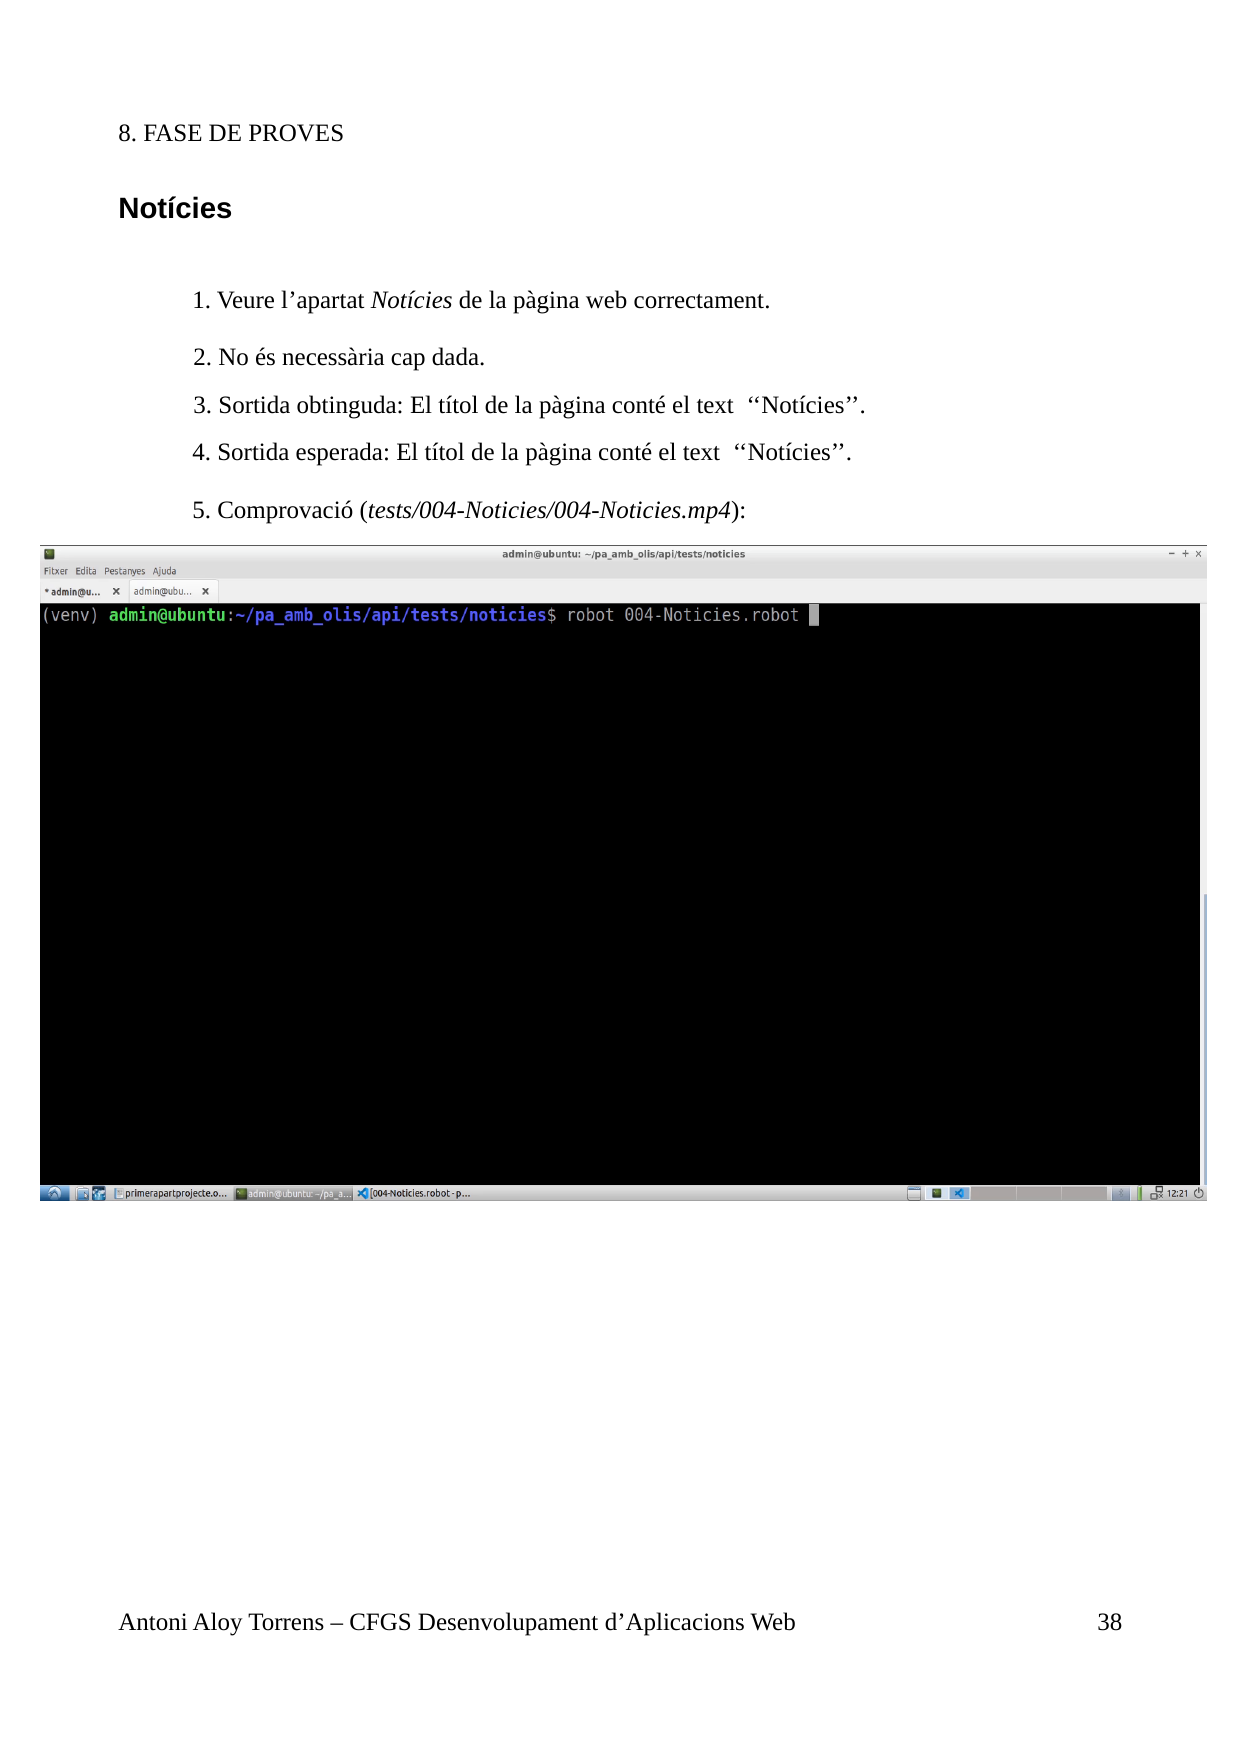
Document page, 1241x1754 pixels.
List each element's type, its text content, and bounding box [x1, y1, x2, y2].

text 5. Comprovació (tests/004-Noticies/004-Noticies.mp4): [118, 495, 1122, 524]
text 1. Veure l’apartat Notícies de la pàgina web correctament. [118, 285, 1122, 313]
list 3. Sortida obtinguda: El títol de la pàgina conté el text ‘‘Notícies’’. [156, 390, 1122, 419]
subtitle Notícies [118, 191, 1122, 225]
list 2. No és necessària cap dada. [156, 342, 1122, 371]
text 4. Sortida esperada: El títol de la pàgina conté el text ‘‘Notícies’’. [118, 437, 1122, 466]
